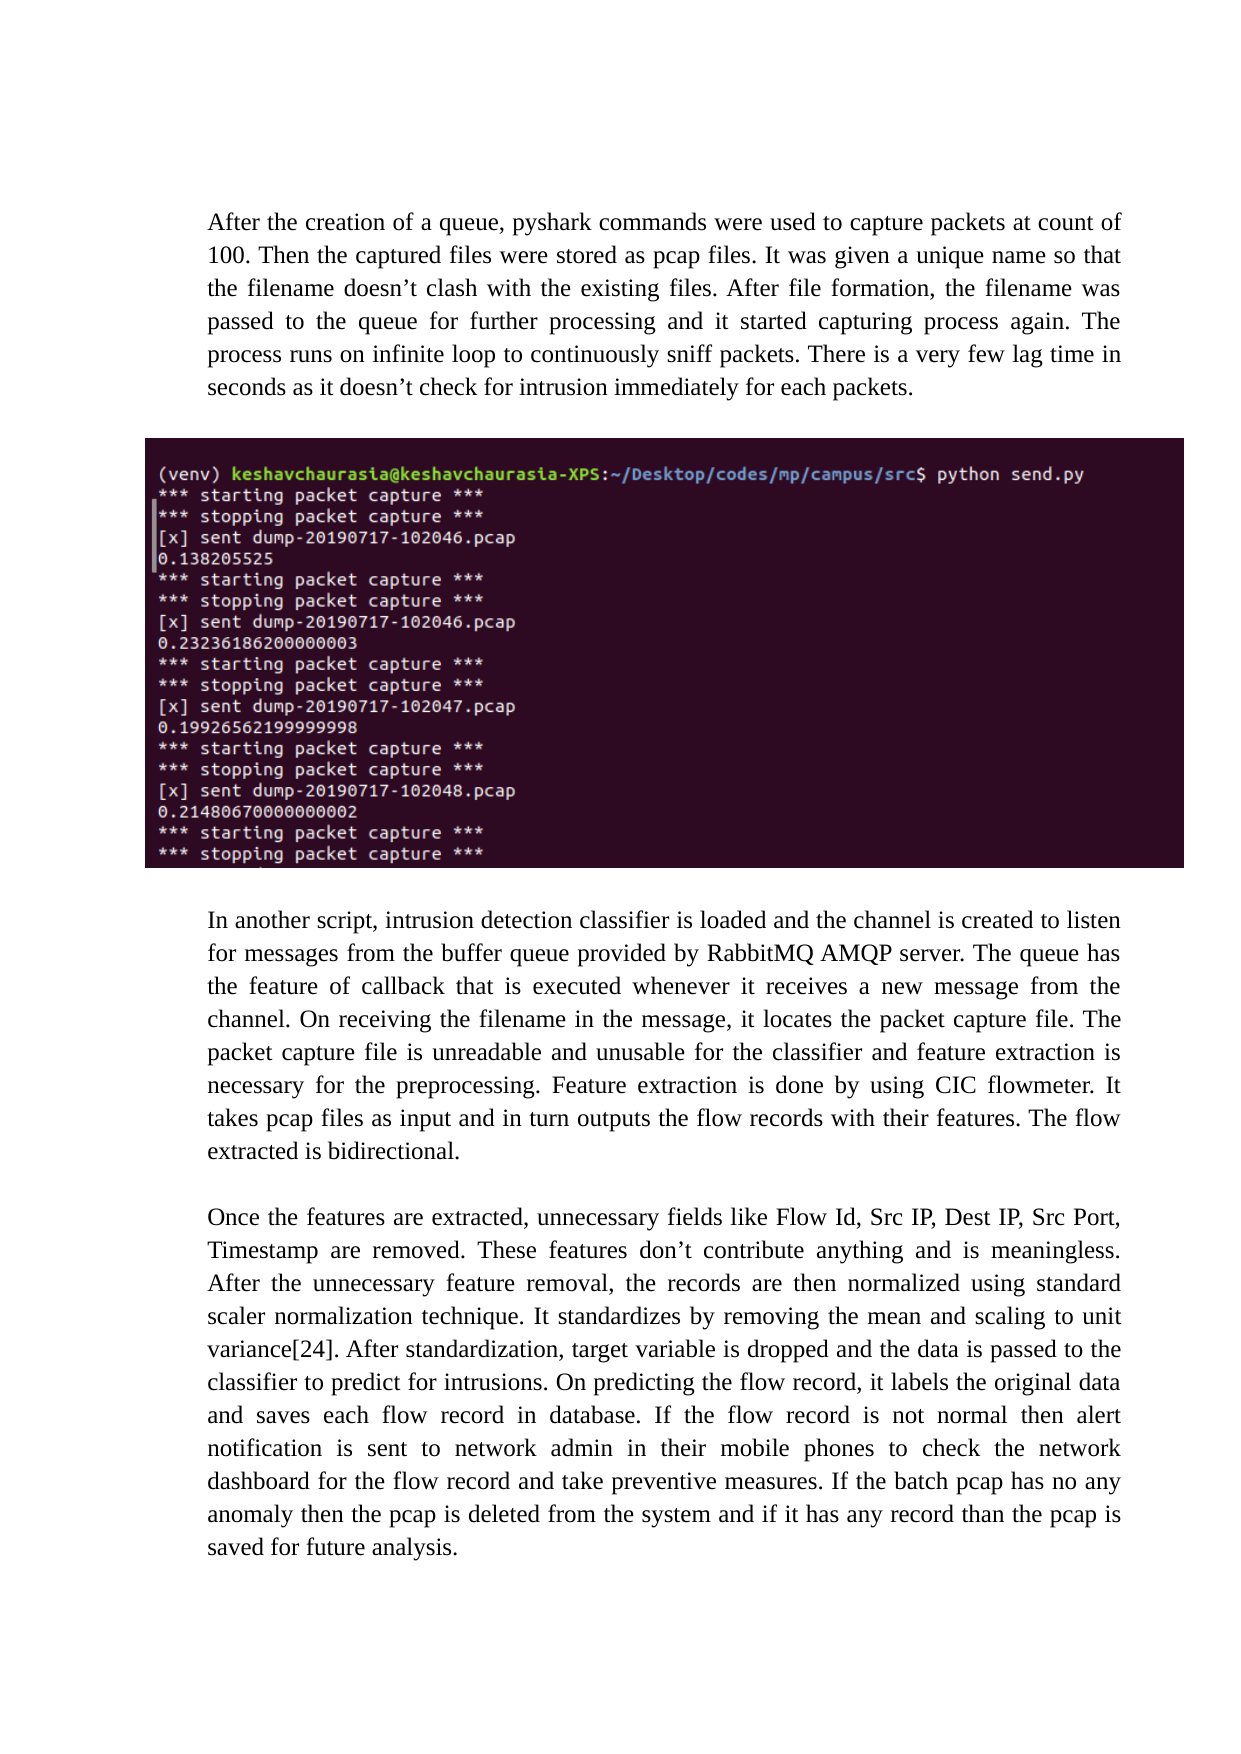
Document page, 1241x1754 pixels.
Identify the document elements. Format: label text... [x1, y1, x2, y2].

text In another script, intrusion detection classifier is loaded and the channel is created to listen for messages from the buffer queue provided by RabbitMQ AMQP server. The queue has the feature of callback that is executed whenever it receives a new message from the channel. On receiving the filename in the message, it locates the packet capture file. The packet capture file is unreadable and unusable for the classifier and feature extraction is necessary for the preprocessing. Feature extraction is done by using CIC flowmeter. It takes pcap files as input and in turn outputs the flow records with their features. The flow extracted is bidirectional. [207, 905, 1122, 1165]
text Once the features are extracted, unnecessary fields like Flow Id, Src IP, Dest IP, Src Port, Timestamp are removed. These features don’t contribute anything and is meaningless. After the unnecessary feature removal, the records are then normalized using standard scaler normalization technique. It standardizes by removing the mean and scaling to unit variance[24]. After standardization, target variable is dropped and the data is passed to the classifier to predict for intrusions. On predicting the flow record, it labels the original data and saves each flow record in database. If the flow record is not normal then alert notification is sent to network admin in their mobile phones to check the network dashboard for the flow record and take preventive measures. If the batch pcap has no any anomaly then the pcap is deleted from the system and if it has any record than the pcap is saved for future analysis. [207, 1202, 1122, 1561]
text After the creation of a queue, pyshark commands were used to capture packets at count of 100. Then the captured files were stored as pcap files. It was given a unique name so that the filename doesn’t clash with the existing files. After file formation, the filename was passed to the queue for further processing and it started capturing process again. The process runs on infinite loop to continuously sniff packets. There is a very few lag time in seconds as it doesn’t check for intrusion immediately for each packets. [207, 207, 1122, 401]
picture [145, 438, 1184, 868]
